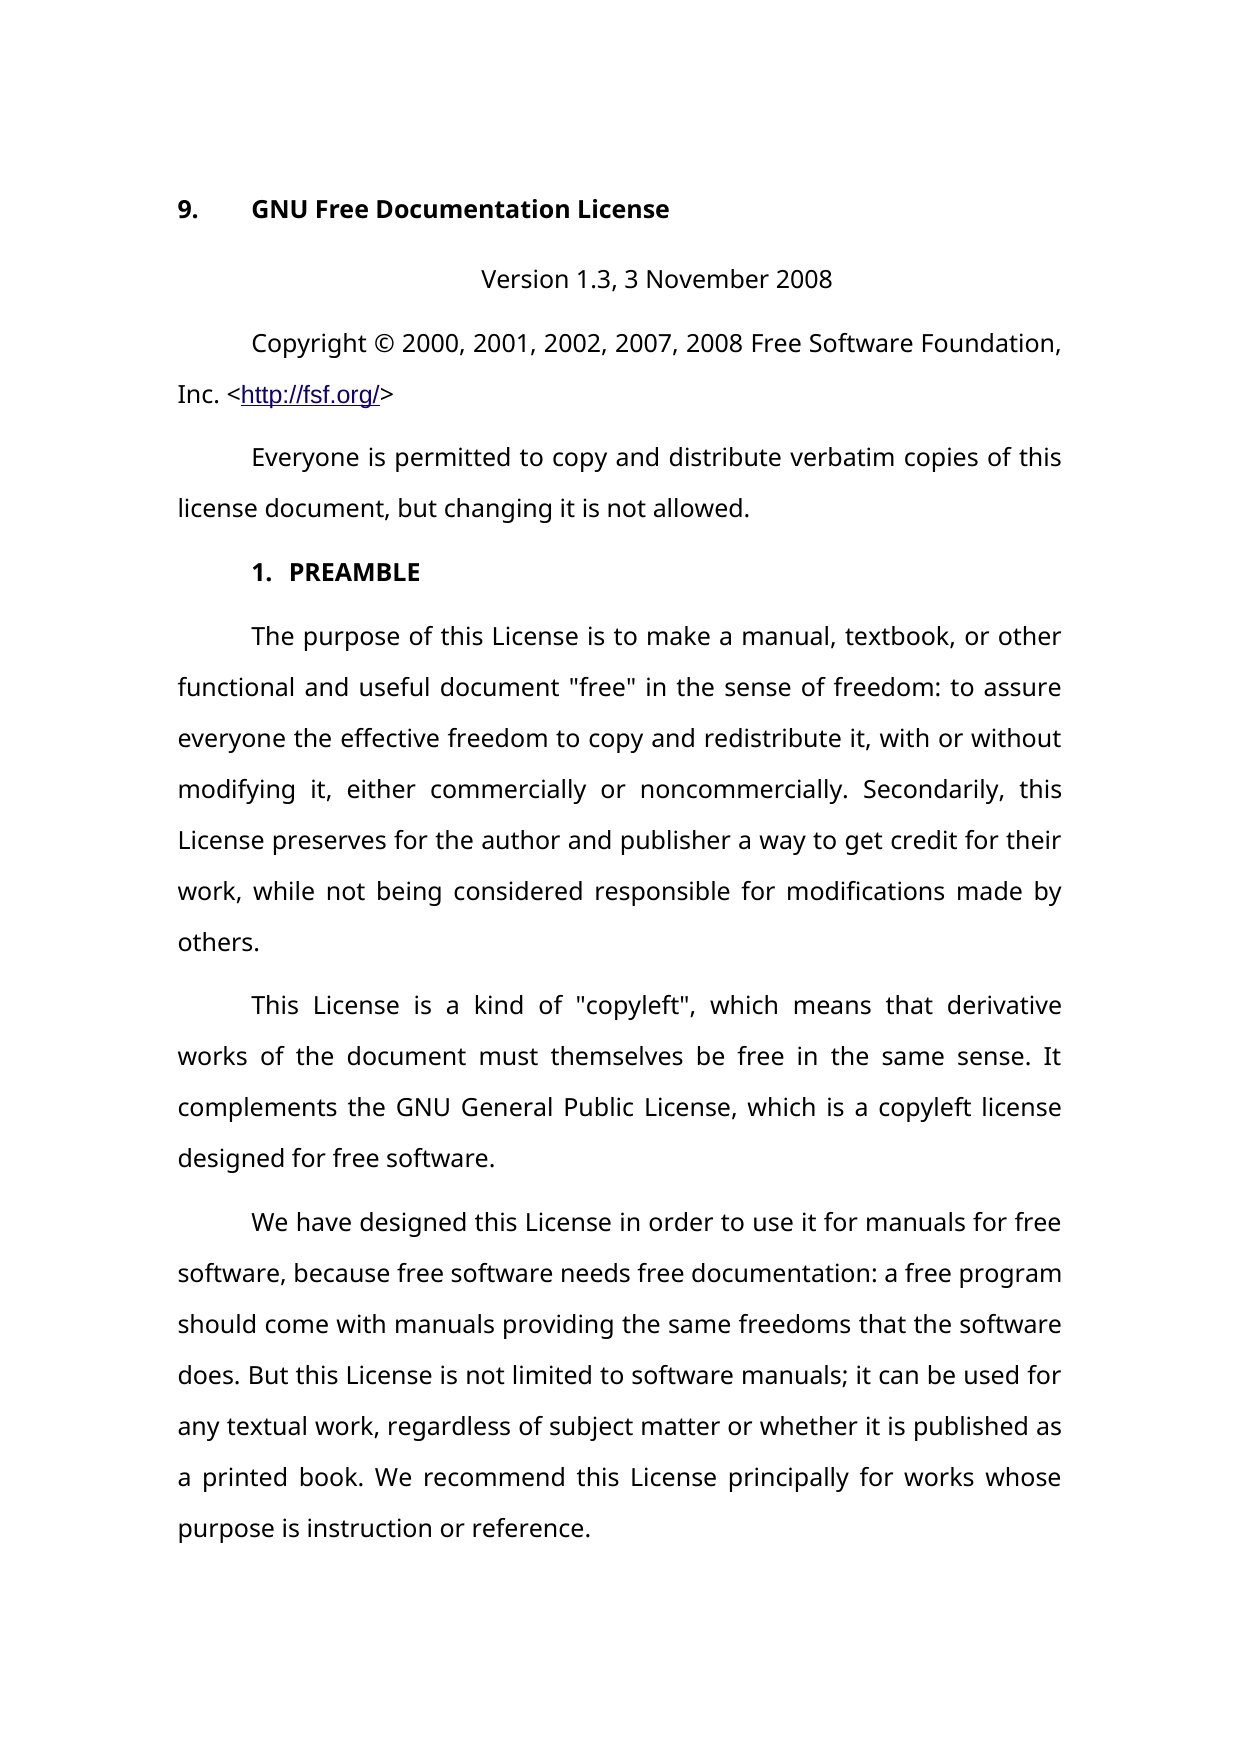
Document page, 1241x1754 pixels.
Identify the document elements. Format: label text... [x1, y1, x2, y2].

list PREAMBLE [251, 555, 1063, 589]
subtitle GNU Free Documentation License [177, 192, 1063, 226]
text The purpose of this License is to make a manual, textbook, or other functional and useful document "free" in the sense of freedom: to assure everyone the effective freedom to copy and redistribute it, with or without modifying it, either commercially or noncommercially. Secondarily, this License preserves for the author and publisher a way to get credit for their work, while not being considered responsible for modifications made by others. [177, 618, 1063, 958]
text Version 1.3, 3 November 2008 [177, 262, 1063, 296]
text This License is a kind of "copyleft", which means that derivative works of the document must themselves be free in the same sense. It complements the GNU General Public License, which is a copyleft license designed for free software. [177, 988, 1063, 1175]
text Everyone is permitted to copy and distribute verbatim copies of this license document, but changing it is not allowed. [177, 440, 1063, 525]
text We have designed this License in order to use it for manuals for free software, because free software needs free documentation: a free program should come with manuals providing the same freedoms that the software does. But this License is not limited to software manuals; it can be used for any textual work, regardless of subject matter or whether it is published as a printed book. We recommend this License principally for works whose purpose is instruction or reference. [177, 1205, 1063, 1545]
text Copyright © 2000, 2001, 2002, 2007, 2008 Free Software Foundation, Inc. <http://fsf.org/> [177, 326, 1063, 411]
